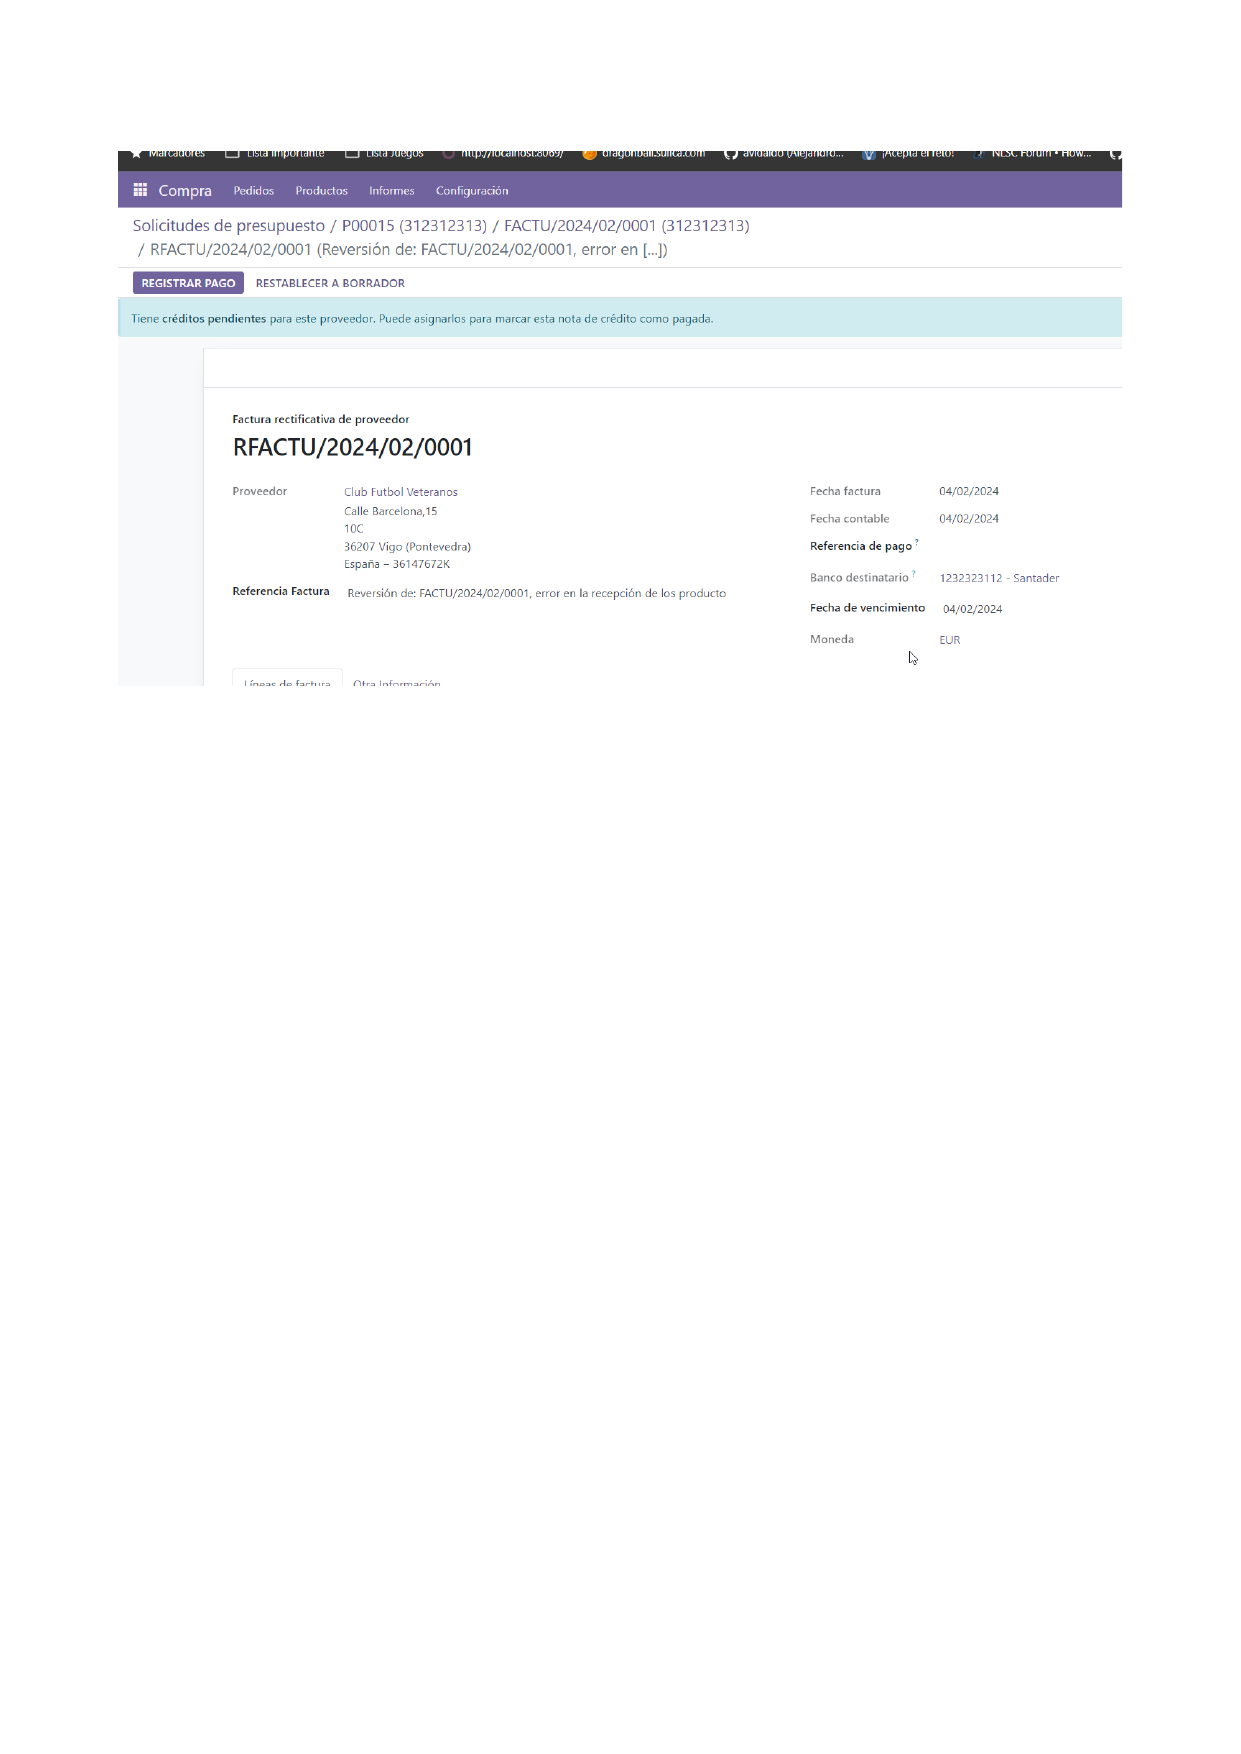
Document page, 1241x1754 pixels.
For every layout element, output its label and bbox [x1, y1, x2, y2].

picture [118, 151, 1123, 686]
